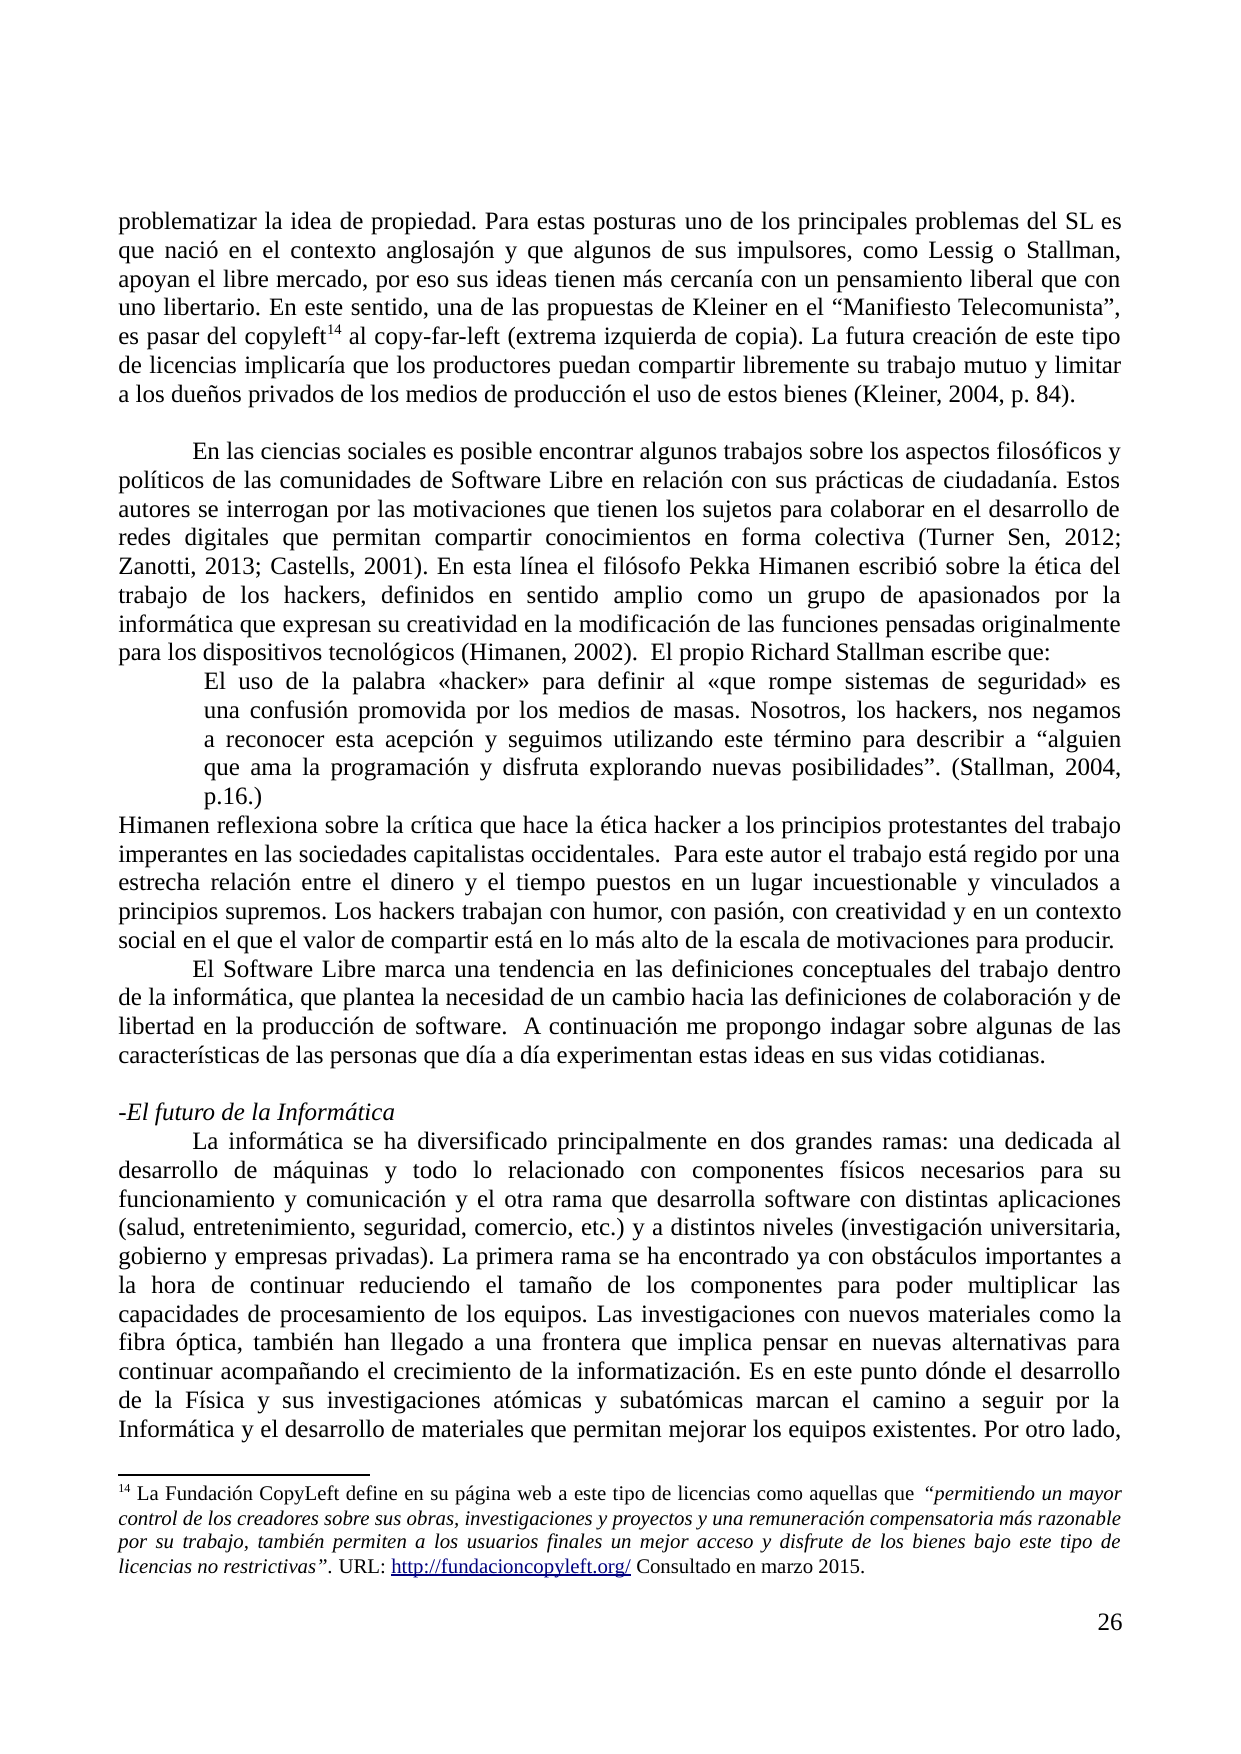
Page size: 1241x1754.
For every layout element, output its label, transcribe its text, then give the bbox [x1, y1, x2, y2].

text Himanen reflexiona sobre la crítica que hace la ética hacker a los principios protestantes del trabajo imperantes en las sociedades capitalistas occidentales. Para este autor el trabajo está regido por una estrecha relación entre el dinero y el tiempo puestos en un lugar incuestionable y vinculados a principios supremos. Los hackers trabajan con humor, con pasión, con creatividad y en un contexto social en el que el valor de compartir está en lo más alto de la escala de motivaciones para producir. [118, 810, 1122, 954]
text La Fundación CopyLeft define en su página web a este tipo de licencias como aquellas que “permitiendo un mayor control de los creadores sobre sus obras, investigaciones y proyectos y una remuneración compensatoria más razonable por su trabajo, también permiten a los usuarios finales un mejor acceso y disfrute de los bienes bajo este tipo de licencias no restrictivas”. URL: http://fundacioncopyleft.org/ Consultado en marzo 2015. [118, 1481, 1122, 1578]
text problematizar la idea de propiedad. Para estas posturas uno de los principales problemas del SL es que nació en el contexto anglosajón y que algunos de sus impulsores, como Lessig o Stallman, apoyan el libre mercado, por eso sus ideas tienen más cercanía con un pensamiento liberal que con uno libertario. En este sentido, una de las propuestas de Kleiner en el “Manifiesto Telecomunista”, es pasar del copyleft al copy-far-left (extrema izquierda de copia). La futura creación de este tipo de licencias implicaría que los productores puedan compartir libremente su trabajo mutuo y limitar a los dueños privados de los medios de producción el uso de estos bienes (Kleiner, 2004, p. 84). [118, 206, 1122, 407]
text La informática se ha diversificado principalmente en dos grandes ramas: una dedicada al desarrollo de máquinas y todo lo relacionado con componentes físicos necesarios para su funcionamiento y comunicación y el otra rama que desarrolla software con distintas aplicaciones (salud, entretenimiento, seguridad, comercio, etc.) y a distintos niveles (investigación universitaria, gobierno y empresas privadas). La primera rama se ha encontrado ya con obstáculos importantes a la hora de continuar reduciendo el tamaño de los componentes para poder multiplicar las capacidades de procesamiento de los equipos. Las investigaciones con nuevos materiales como la fibra óptica, también han llegado a una frontera que implica pensar en nuevas alternativas para continuar acompañando el crecimiento de la informatización. Es en este punto dónde el desarrollo de la Física y sus investigaciones atómicas y subatómicas marcan el camino a seguir por la Informática y el desarrollo de materiales que permitan mejorar los equipos existentes. Por otro lado, [118, 1126, 1122, 1442]
subtitle -El futuro de la Informática [118, 1097, 1122, 1126]
text El uso de la palabra «hacker» para definir al «que rompe sistemas de seguridad» es una confusión promovida por los medios de masas. Nosotros, los hackers, nos negamos a reconocer esta acepción y seguimos utilizando este término para describir a “alguien que ama la programación y disfruta explorando nuevas posibilidades”. (Stallman, 2004, p.16.) [204, 666, 1122, 810]
text En las ciencias sociales es posible encontrar algunos trabajos sobre los aspectos filosóficos y políticos de las comunidades de Software Libre en relación con sus prácticas de ciudadanía. Estos autores se interrogan por las motivaciones que tienen los sujetos para colaborar en el desarrollo de redes digitales que permitan compartir conocimientos en forma colectiva (Turner Sen, 2012; Zanotti, 2013; Castells, 2001). En esta línea el filósofo Pekka Himanen escribió sobre la ética del trabajo de los hackers, definidos en sentido amplio como un grupo de apasionados por la informática que expresan su creatividad en la modificación de las funciones pensadas originalmente para los dispositivos tecnológicos (Himanen, 2002). El propio Richard Stallman escribe que: [118, 436, 1122, 666]
text El Software Libre marca una tendencia en las definiciones conceptuales del trabajo dentro de la informática, que plantea la necesidad de un cambio hacia las definiciones de colaboración y de libertad en la producción de software. A continuación me propongo indagar sobre algunas de las características de las personas que día a día experimentan estas ideas en sus vidas cotidianas. [118, 954, 1122, 1069]
